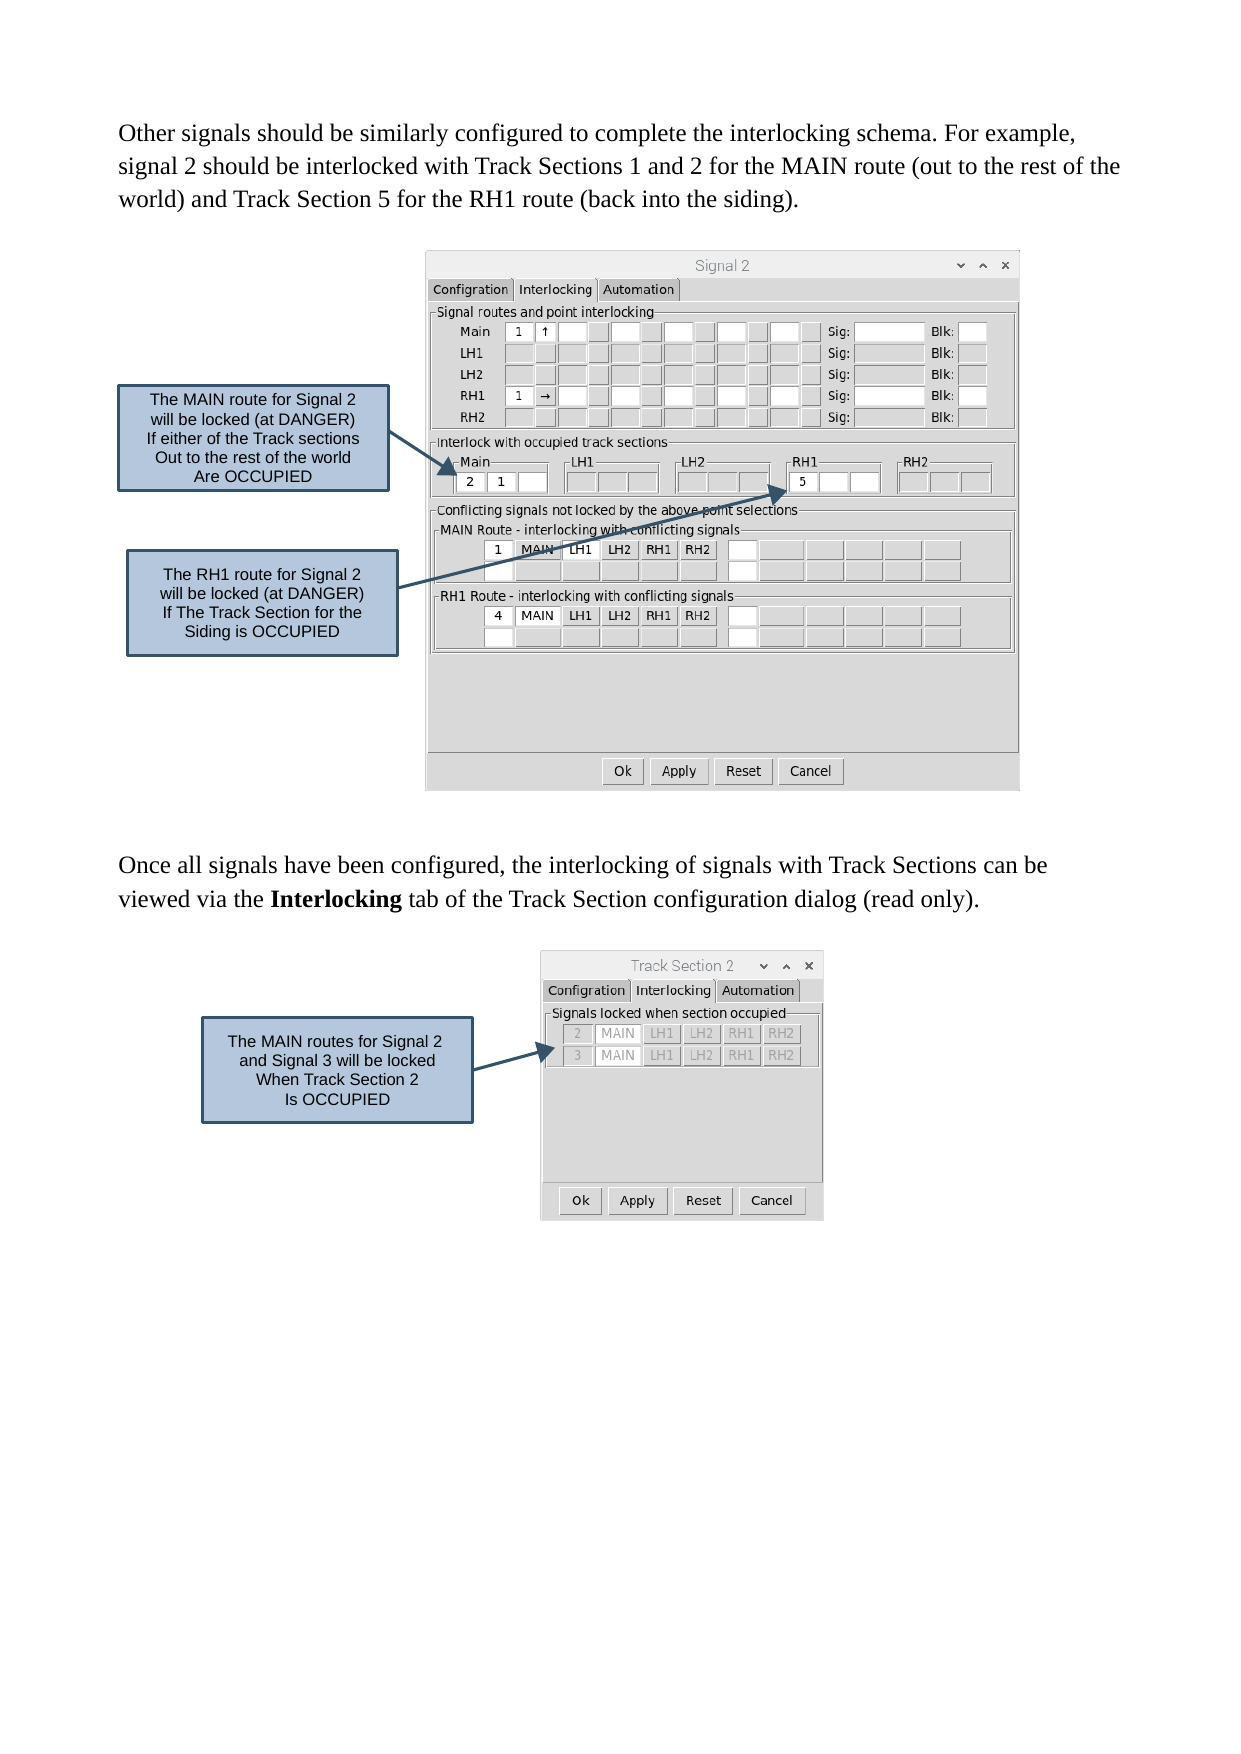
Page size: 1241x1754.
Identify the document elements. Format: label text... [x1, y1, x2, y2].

picture [540, 950, 824, 1221]
text Once all signals have been configured, the interlocking of signals with Track Sections can be viewed via the Interlocking tab of the Track Section configuration dialog (read only). [118, 851, 1122, 912]
picture [425, 250, 1020, 791]
text Other signals should be similarly configured to complete the interlocking schema. For example, signal 2 should be interlocked with Track Sections 1 and 2 for the MAIN route (out to the rest of the world) and Track Section 5 for the RH1 route (back into the siding). [118, 118, 1122, 213]
